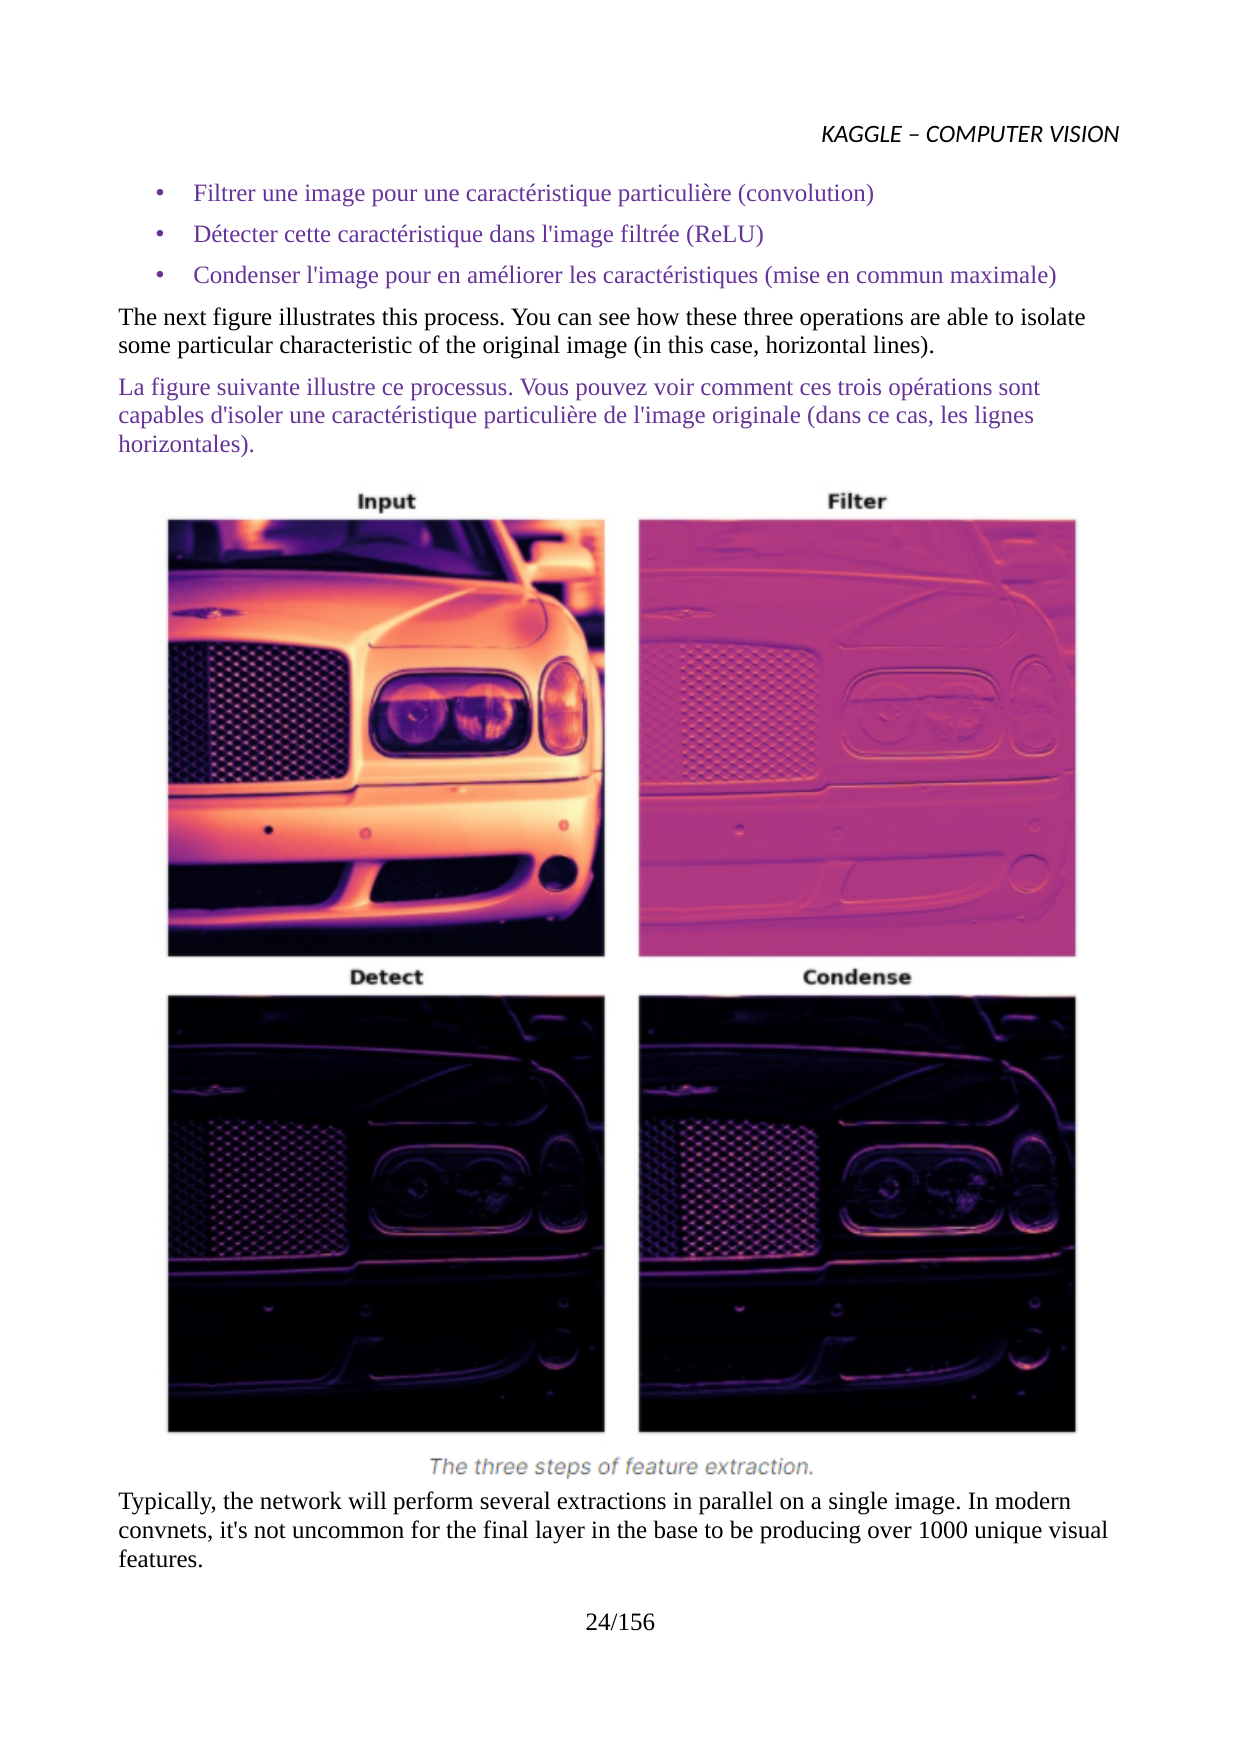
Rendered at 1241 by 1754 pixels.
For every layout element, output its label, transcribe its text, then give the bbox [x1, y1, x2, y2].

text The next figure illustrates this process. You can see how these three operations are able to isolate some particular characteristic of the original image (in this case, horizontal lines). [118, 302, 1122, 359]
list Filtrer une image pour une caractéristique particulière (convolution) [156, 178, 1122, 207]
text Typically, the network will perform several extractions in parallel on a single image. In modern convnets, it's not uncommon for the final layer in the base to be producing over 1000 unique visual features. [118, 471, 1122, 1573]
picture [145, 470, 1095, 1487]
text La figure suivante illustre ce processus. Vous pouvez voir comment ces trois opérations sont capables d'isoler une caractéristique particulière de l'image originale (dans ce cas, les lignes horizontales). [118, 372, 1122, 458]
list Condenser l'image pour en améliorer les caractéristiques (mise en commun maximale) [156, 261, 1122, 289]
list Détecter cette caractéristique dans l'image filtrée (ReLU) [156, 219, 1122, 248]
